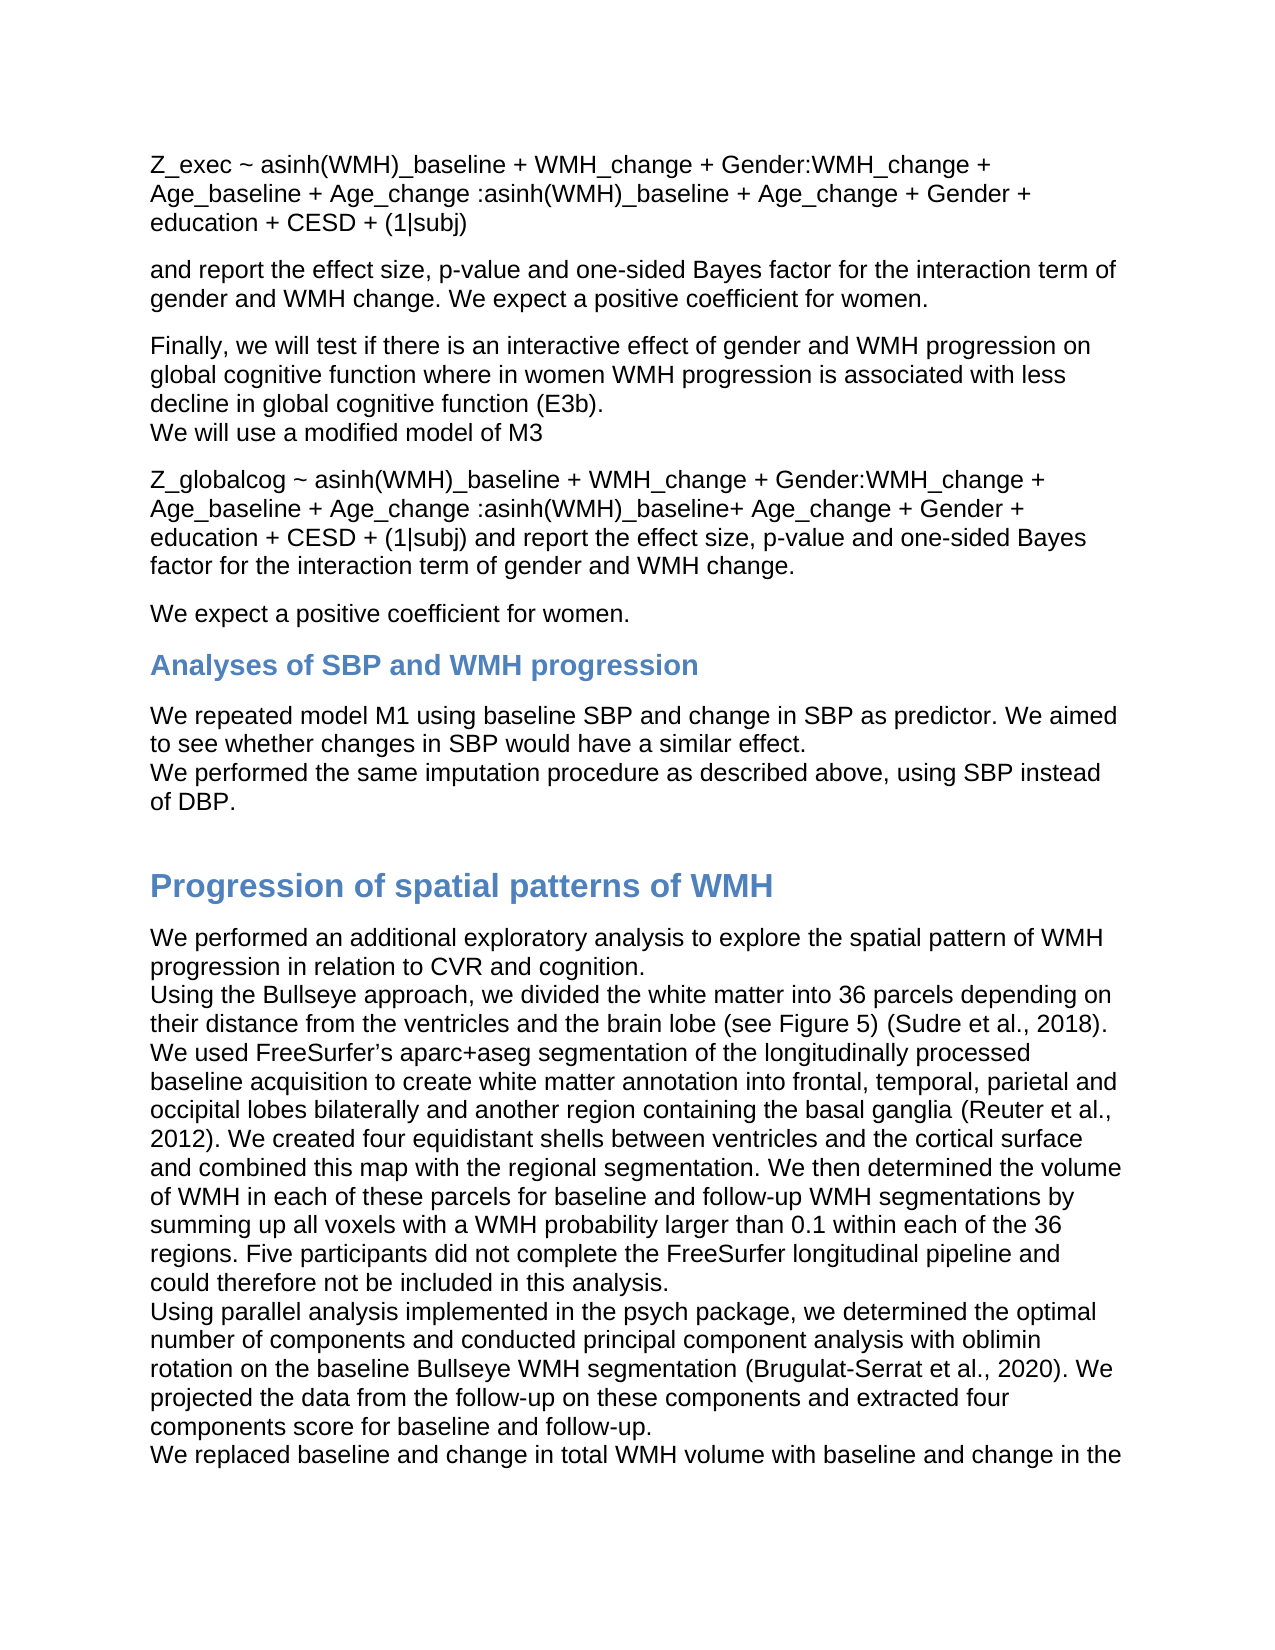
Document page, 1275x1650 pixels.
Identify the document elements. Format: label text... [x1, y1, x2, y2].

text Z_exec ~ asinh(WMH)_baseline + WMH_change + Gender:WMH_change + Age_baseline + Age_change :asinh(WMH)_baseline + Age_change + Gender + education + CESD + (1|subj) [150, 150, 1125, 236]
text Z_globalcog ~ asinh(WMH)_baseline + WMH_change + Gender:WMH_change + Age_baseline + Age_change :asinh(WMH)_baseline+ Age_change + Gender + education + CESD + (1|subj) and report the effect size, p-value and one-sided Bayes factor for the interaction term of gender and WMH change. [150, 465, 1125, 580]
subtitle Progression of spatial patterns of WMH [150, 866, 1125, 904]
text We repeated model M1 using baseline SBP and change in SBP as predictor. We aimed to see whether changes in SBP would have a similar effect. We performed the same imputation procedure as described above, using SBP instead of DBP. [150, 701, 1125, 816]
subtitle Analyses of SBP and WMH progression [150, 648, 1125, 682]
text Finally, we will test if there is an interactive effect of gender and WMH progression on global cognitive function where in women WMH progression is associated with less decline in global cognitive function (E3b). We will use a modified model of M3 [150, 331, 1125, 446]
text We expect a positive coefficient for women. [150, 599, 1125, 627]
text We performed an additional exploratory analysis to explore the spatial pattern of WMH progression in relation to CVR and cognition. Using the Bullseye approach, we divided the white matter into 36 parcels depending on their distance from the ventricles and the brain lobe (see Figure 5) (Sudre et al., 2018). We used FreeSurfer’s aparc+aseg segmentation of the longitudinally processed baseline acquisition to create white matter annotation into frontal, temporal, parietal and occipital lobes bilaterally and another region containing the basal ganglia (Reuter et al., 2012). We created four equidistant shells between ventricles and the cortical surface and combined this map with the regional segmentation. We then determined the volume of WMH in each of these parcels for baseline and follow-up WMH segmentations by summing up all voxels with a WMH probability larger than 0.1 within each of the 36 regions. Five participants did not complete the FreeSurfer longitudinal pipeline and could therefore not be included in this analysis. Using parallel analysis implemented in the psych package, we determined the optimal number of components and conducted principal component analysis with oblimin rotation on the baseline Bullseye WMH segmentation (Brugulat-Serrat et al., 2020). We projected the data from the follow-up on these components and extracted four components score for baseline and follow-up. We replaced baseline and change in total WMH volume with baseline and change in the [150, 923, 1125, 1469]
text and report the effect size, p-value and one-sided Bayes factor for the interaction term of gender and WMH change. We expect a positive coefficient for women. [150, 255, 1125, 312]
